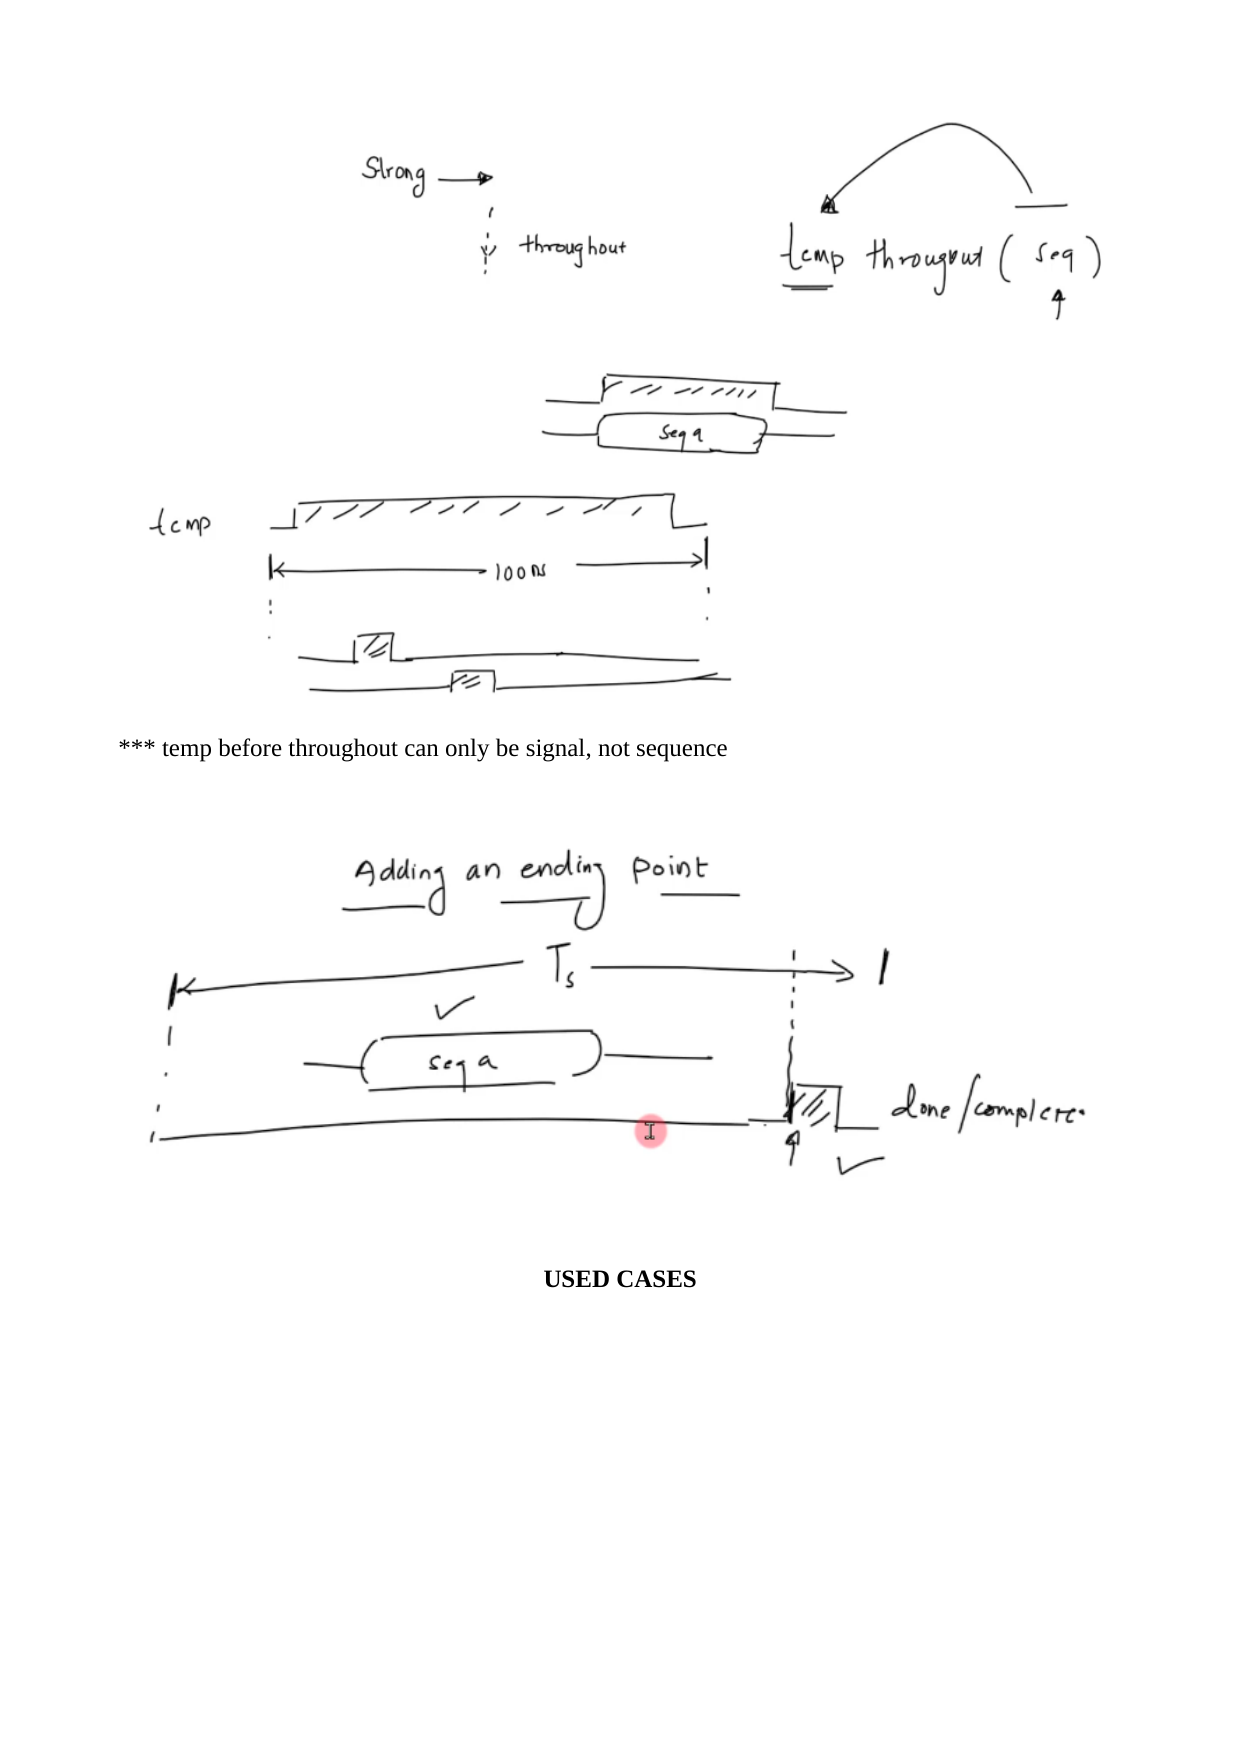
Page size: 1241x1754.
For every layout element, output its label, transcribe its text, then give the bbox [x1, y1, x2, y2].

picture [118, 818, 1123, 1207]
text USED CASES [118, 1264, 1122, 1293]
picture [118, 118, 1123, 704]
text *** temp before throughout can only be signal, not sequence [118, 733, 1122, 761]
